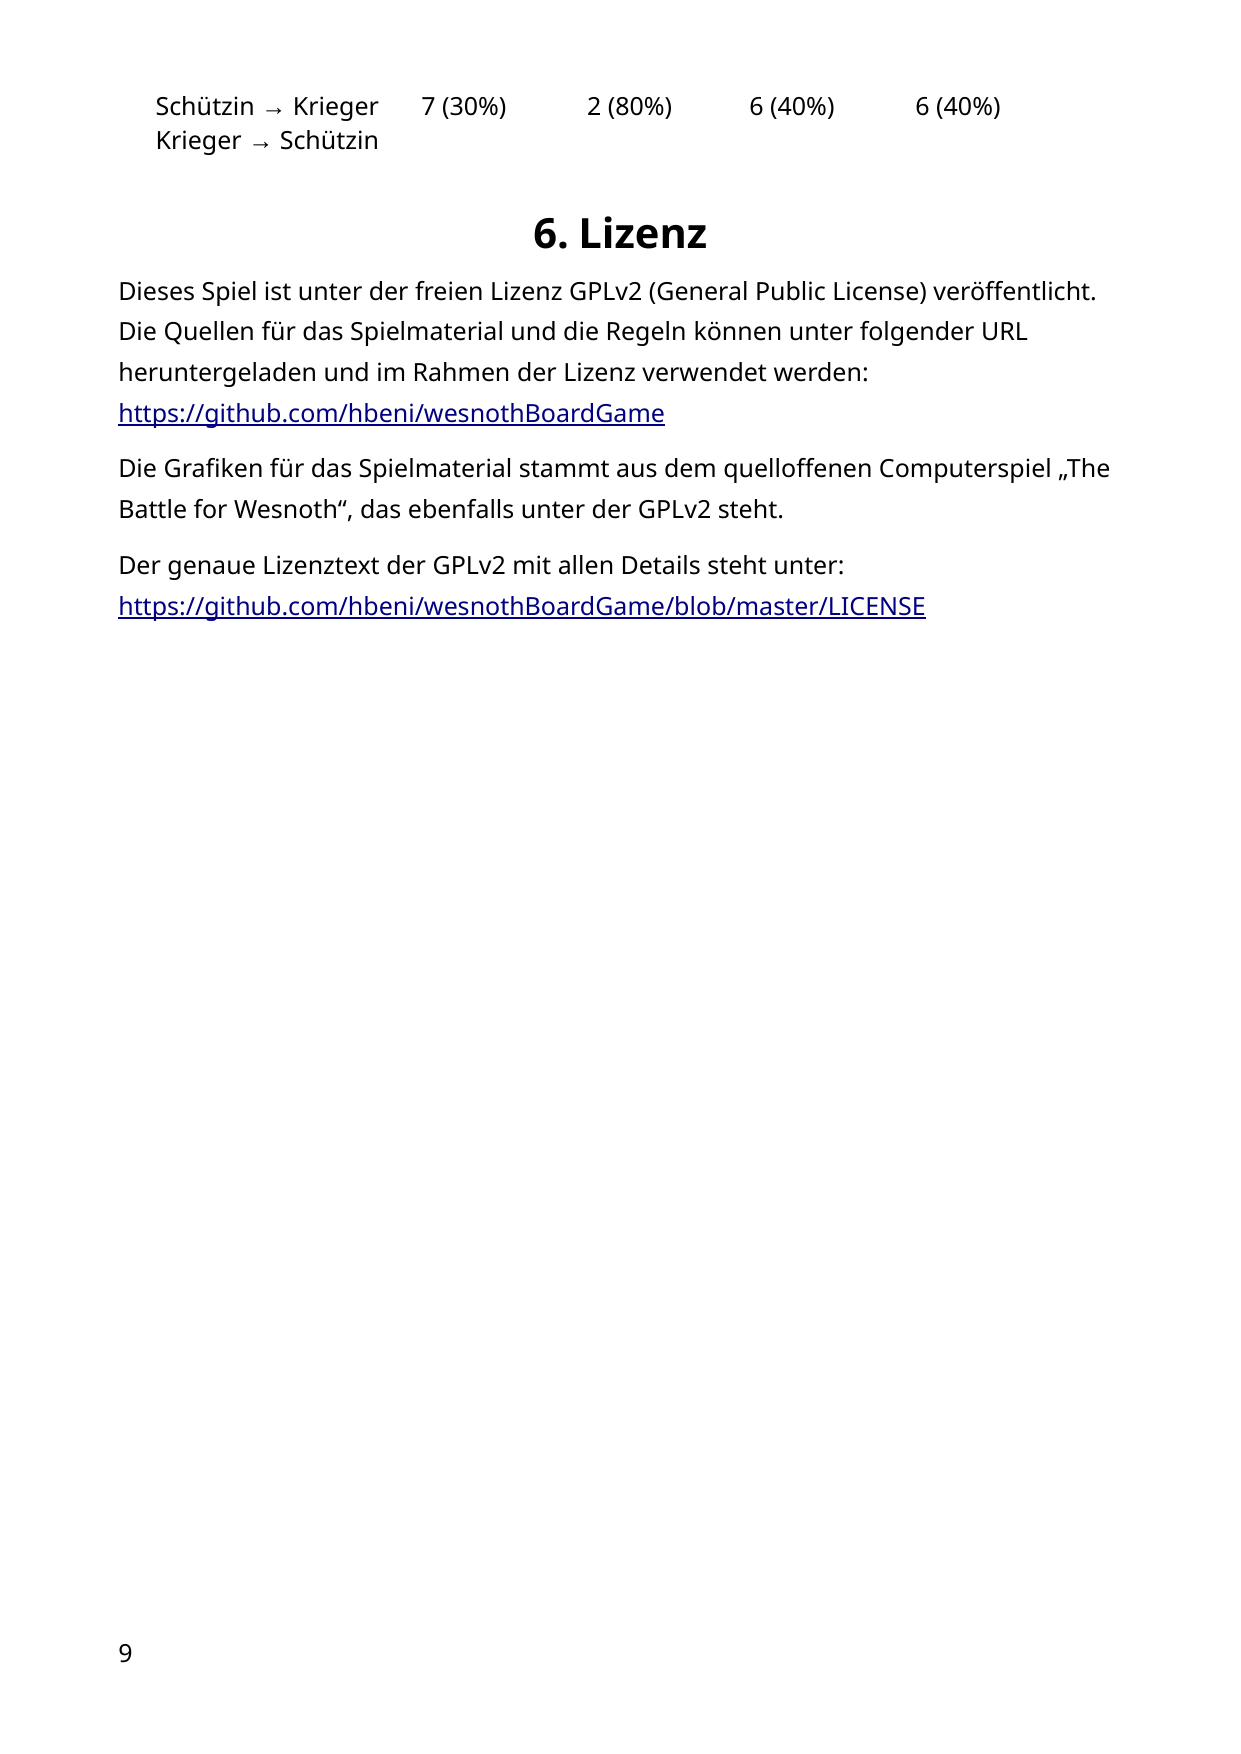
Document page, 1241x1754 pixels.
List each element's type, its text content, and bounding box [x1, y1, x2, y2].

text Die Grafiken für das Spielmaterial stammt aus dem quelloffenen Computerspiel „The Battle for Wesnoth“, das ebenfalls unter der GPLv2 steht. [118, 451, 1122, 526]
table_cell 2 (80%) [548, 89, 711, 157]
text Dieses Spiel ist unter der freien Lizenz GPLv2 (General Public License) veröffentlicht. Die Quellen für das Spielmaterial und die Regeln können unter folgender URL heruntergeladen und im Rahmen der Lizenz verwendet werden: https://github.com/hbeni/wesnothBoardGame [118, 273, 1122, 430]
table_cell 6 (40%) [711, 89, 873, 157]
table_cell 7 (30%) [379, 89, 548, 157]
subtitle Lizenz [118, 204, 1122, 261]
table_cell Schützin → Krieger Krieger → Schützin [150, 89, 379, 157]
table_cell 6 (40%) [873, 89, 1043, 157]
text Der genaue Lizenztext der GPLv2 mit allen Details steht unter: https://github.com/hbeni/wesnothBoardGame/blob/master/LICENSE [118, 547, 1122, 622]
